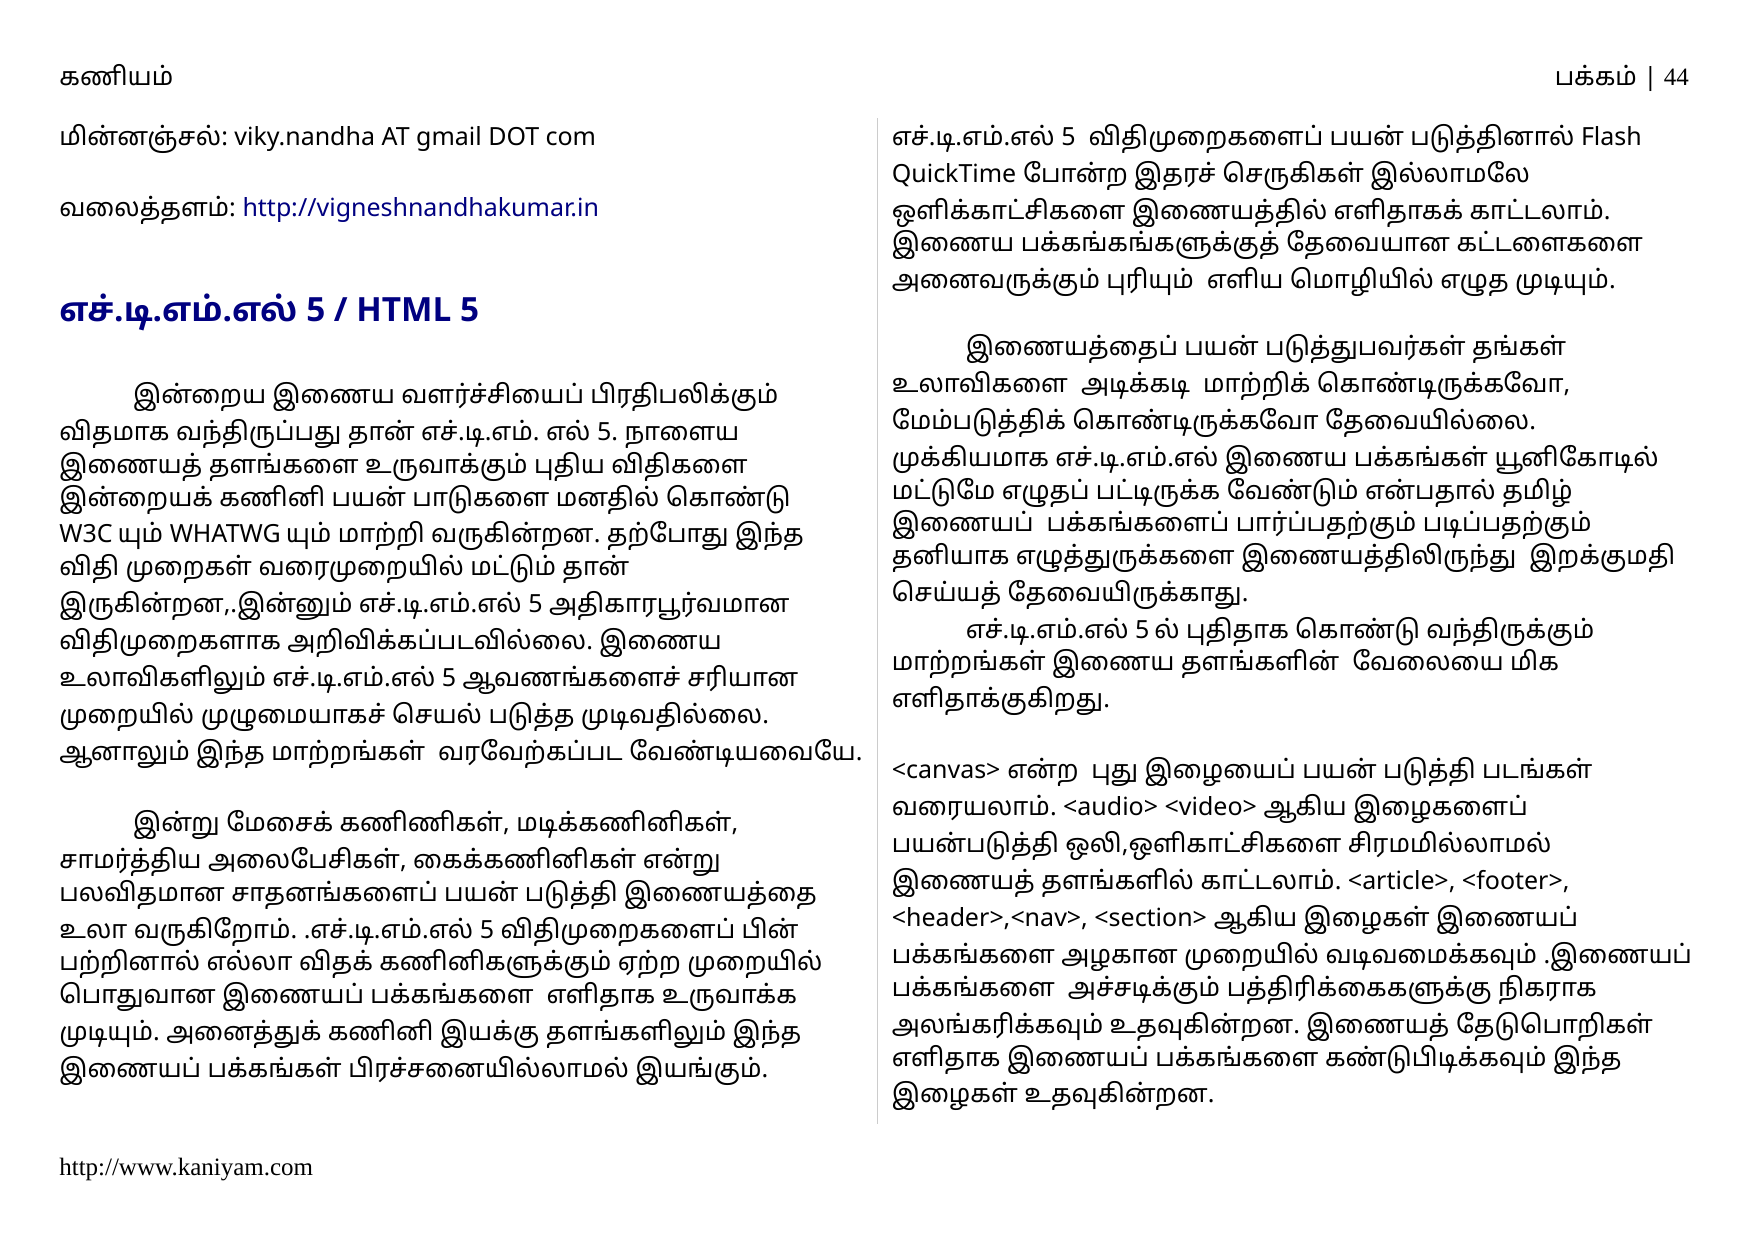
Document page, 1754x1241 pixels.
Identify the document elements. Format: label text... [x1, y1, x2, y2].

text மின்னஞ்சல்: viky.nandha AT gmail DOT com வலைத்தளம்: http://vigneshnandhakumar.in [59, 118, 862, 227]
text எச்.டி.எம்.எல் 5 விதிமுறைகளைப் பயன் படுத்தினால் Flash QuickTime போன்ற இதரச் செருகிகள் இல்லாமலே ஒளிக்காட்சிகளை இணையத்தில் எளிதாகக் காட்டலாம். இணைய பக்கங்கங்களுக்குத் தேவையான கட்டளைகளை அனைவருக்கும் புரியும் எளிய மொழியில் எழுத முடியும். [892, 118, 1695, 299]
text இன்று மேசைக் கணிணிகள், மடிக்கணினிகள், சாமர்த்திய அலைபேசிகள், கைக்கணினிகள் என்று பலவிதமான சாதனங்களைப் பயன் படுத்தி இணையத்தை உலா வருகிறோம். .எச்.டி.எம்.எல் 5 விதிமுறைகளைப் பின் பற்றினால் எல்லா விதக் கணினிகளுக்கும் ஏற்ற முறையில் பொதுவான இணையப் பக்கங்களை எளிதாக உருவாக்க முடியும். அனைத்துக் கணினி இயக்கு தளங்களிலும் இந்த இணையப் பக்கங்கள் பிரச்சனையில்லாமல் இயங்கும். [59, 805, 862, 1087]
text இன்றைய இணைய வளர்ச்சியைப் பிரதிபலிக்கும் விதமாக வந்திருப்பது தான் எச்.டி.எம். எல் 5. நாளைய இணையத் தளங்களை உருவாக்கும் புதிய விதிகளை இன்றையக் கணினி பயன் பாடுகளை மனதில் கொண்டு W3Cயும் WHATWGயும் மாற்றி வருகின்றன. தற்போது இந்த விதி முறைகள் வரைமுறையில் மட்டும் தான் இருகின்றன,.இன்னும் எச்.டி.எம்.எல் 5 அதிகாரபூர்வமான விதிமுறைகளாக அறிவிக்கப்படவில்லை. இணைய உலாவிகளிலும் எச்.டி.எம்.எல் 5 ஆவணங்களைச் சரியான முறையில் முழுமையாகச் செயல் படுத்த முடிவதில்லை. ஆனாலும் இந்த மாற்றங்கள் வரவேற்கப்பட வேண்டியவையே. [59, 381, 862, 771]
subtitle எச்.டி.எம்.எல் 5 / HTML 5 [59, 286, 862, 335]
text இணையத்தைப் பயன் படுத்துபவர்கள் தங்கள் உலாவிகளை அடிக்கடி மாற்றிக் கொண்டிருக்கவோ, மேம்படுத்திக் கொண்டிருக்கவோ தேவையில்லை. முக்கியமாக எச்.டி.எம்.எல் இணைய பக்கங்கள் யூனிகோடில் மட்டுமே எழுதப் பட்டிருக்க வேண்டும் என்பதால் தமிழ் இணையப் பக்கங்களைப் பார்ப்பதற்கும் படிப்பதற்கும் தனியாக எழுத்துருக்களை இணையத்திலிருந்து இறக்குமதி செய்யத் தேவையிருக்காது. [892, 333, 1695, 611]
text எச்.டி.எம்.எல் 5ல் புதிதாக கொண்டு வந்திருக்கும் மாற்றங்கள் இணைய தளங்களின் வேலையை மிக எளிதாக்குகிறது. [892, 611, 1695, 718]
text <canvas> என்ற புது இழையைப் பயன் படுத்தி படங்கள் வரையலாம். <audio> <video> ஆகிய இழைகளைப் பயன்படுத்தி ஒலி,ஒளிகாட்சிகளை சிரமமில்லாமல் இணையத் தளங்களில் காட்டலாம். <article>, <footer>, <header>,<nav>, <section> ஆகிய இழைகள் இணையப் பக்கங்களை அழகான முறையில் வடிவமைக்கவும் .இணையப் பக்கங்களை அச்சடிக்கும் பத்திரிக்கைகளுக்கு நிகராக அலங்கரிக்கவும் உதவுகின்றன. இணையத் தேடுபொறிகள் எளிதாக இணையப் பக்கங்களை கண்டுபிடிக்கவும் இந்த இழைகள் உதவுகின்றன. [892, 752, 1695, 1113]
